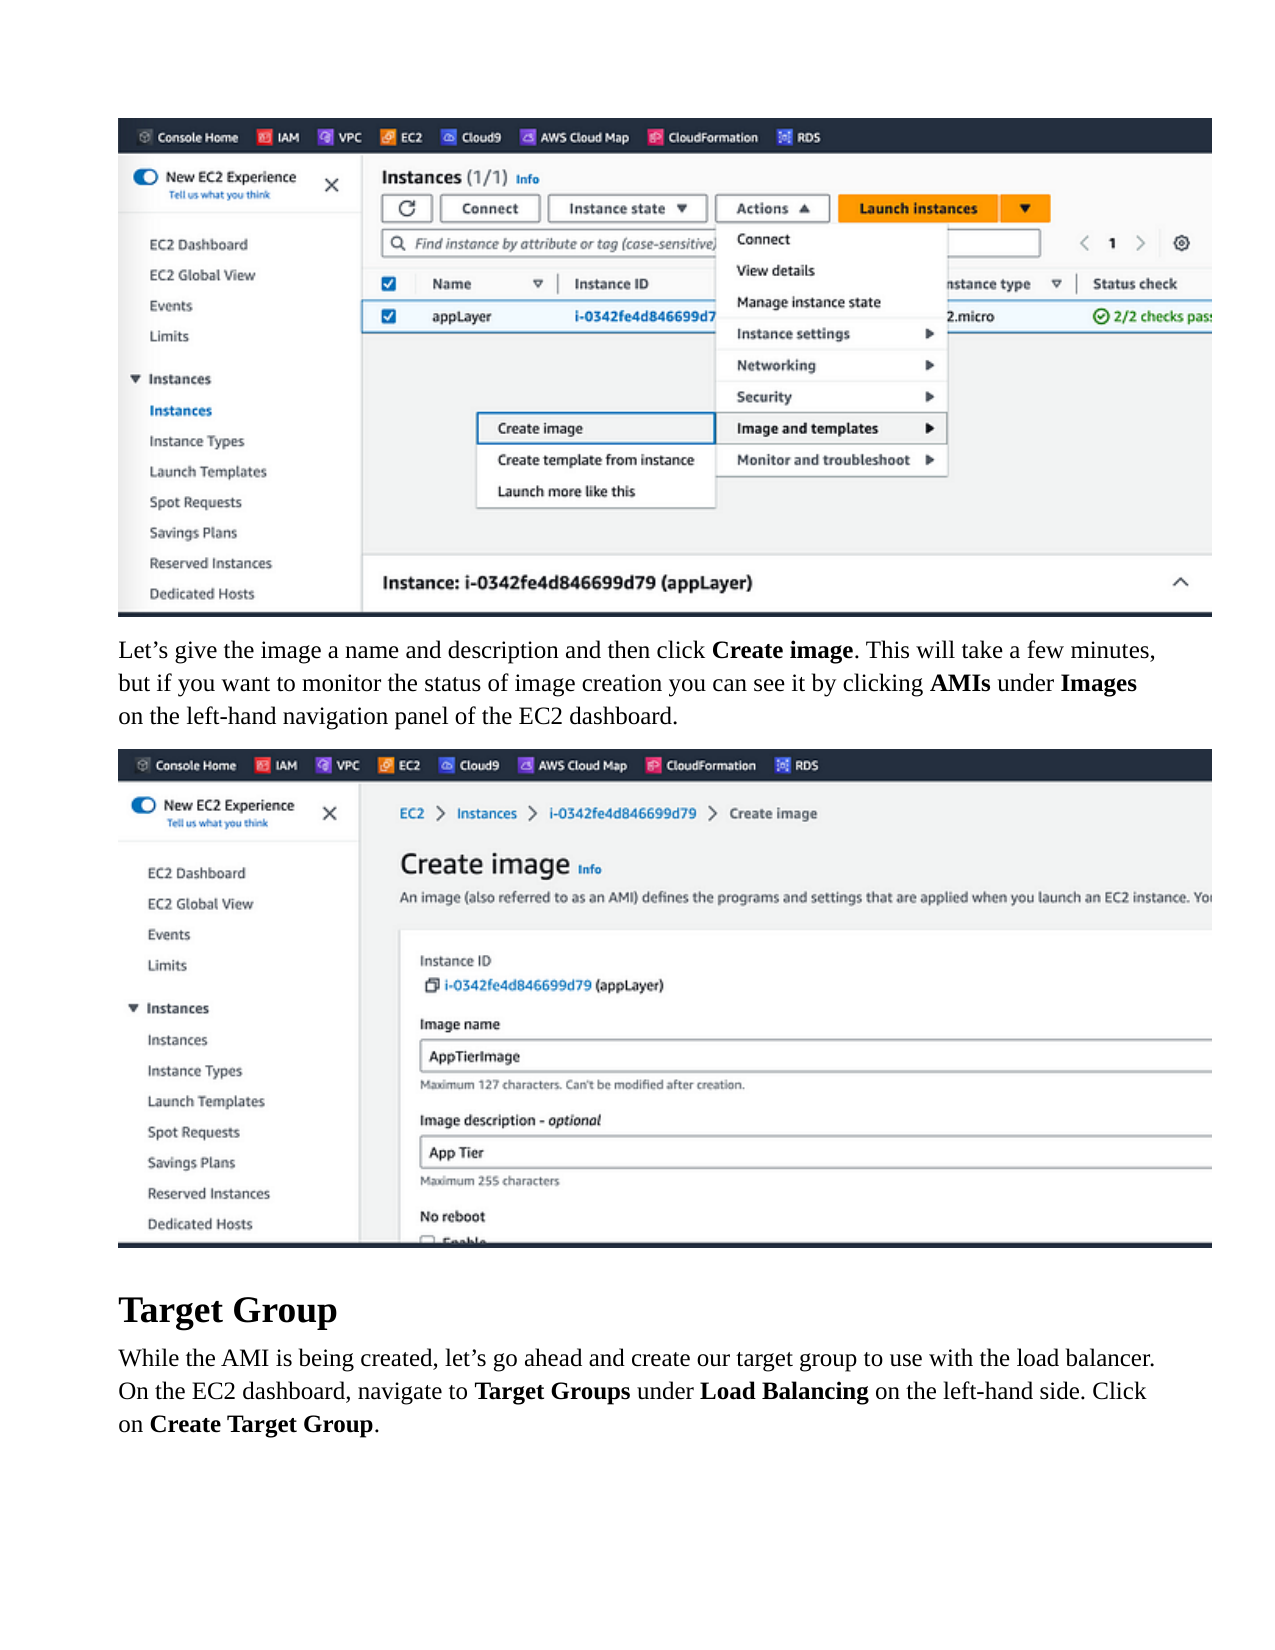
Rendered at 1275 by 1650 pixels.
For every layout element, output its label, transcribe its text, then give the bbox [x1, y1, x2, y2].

text While the AMI is being created, let’s go ahead and create our target group to use with the load balancer. On the EC2 dashboard, navigate to Target Groups under Load Balancing on the left-hand side. Click on Create Target Group. [118, 1343, 1157, 1438]
text Let’s give the image a name and description and then click Create image. This will take a few minutes, but if you want to monitor the status of image creation you can see it by clicking AMIs under Images on the left-hand navigation panel of the EC2 dashboard. [118, 635, 1157, 730]
picture [118, 749, 1212, 1248]
subtitle Target Group [118, 1287, 1157, 1330]
picture [118, 118, 1212, 617]
